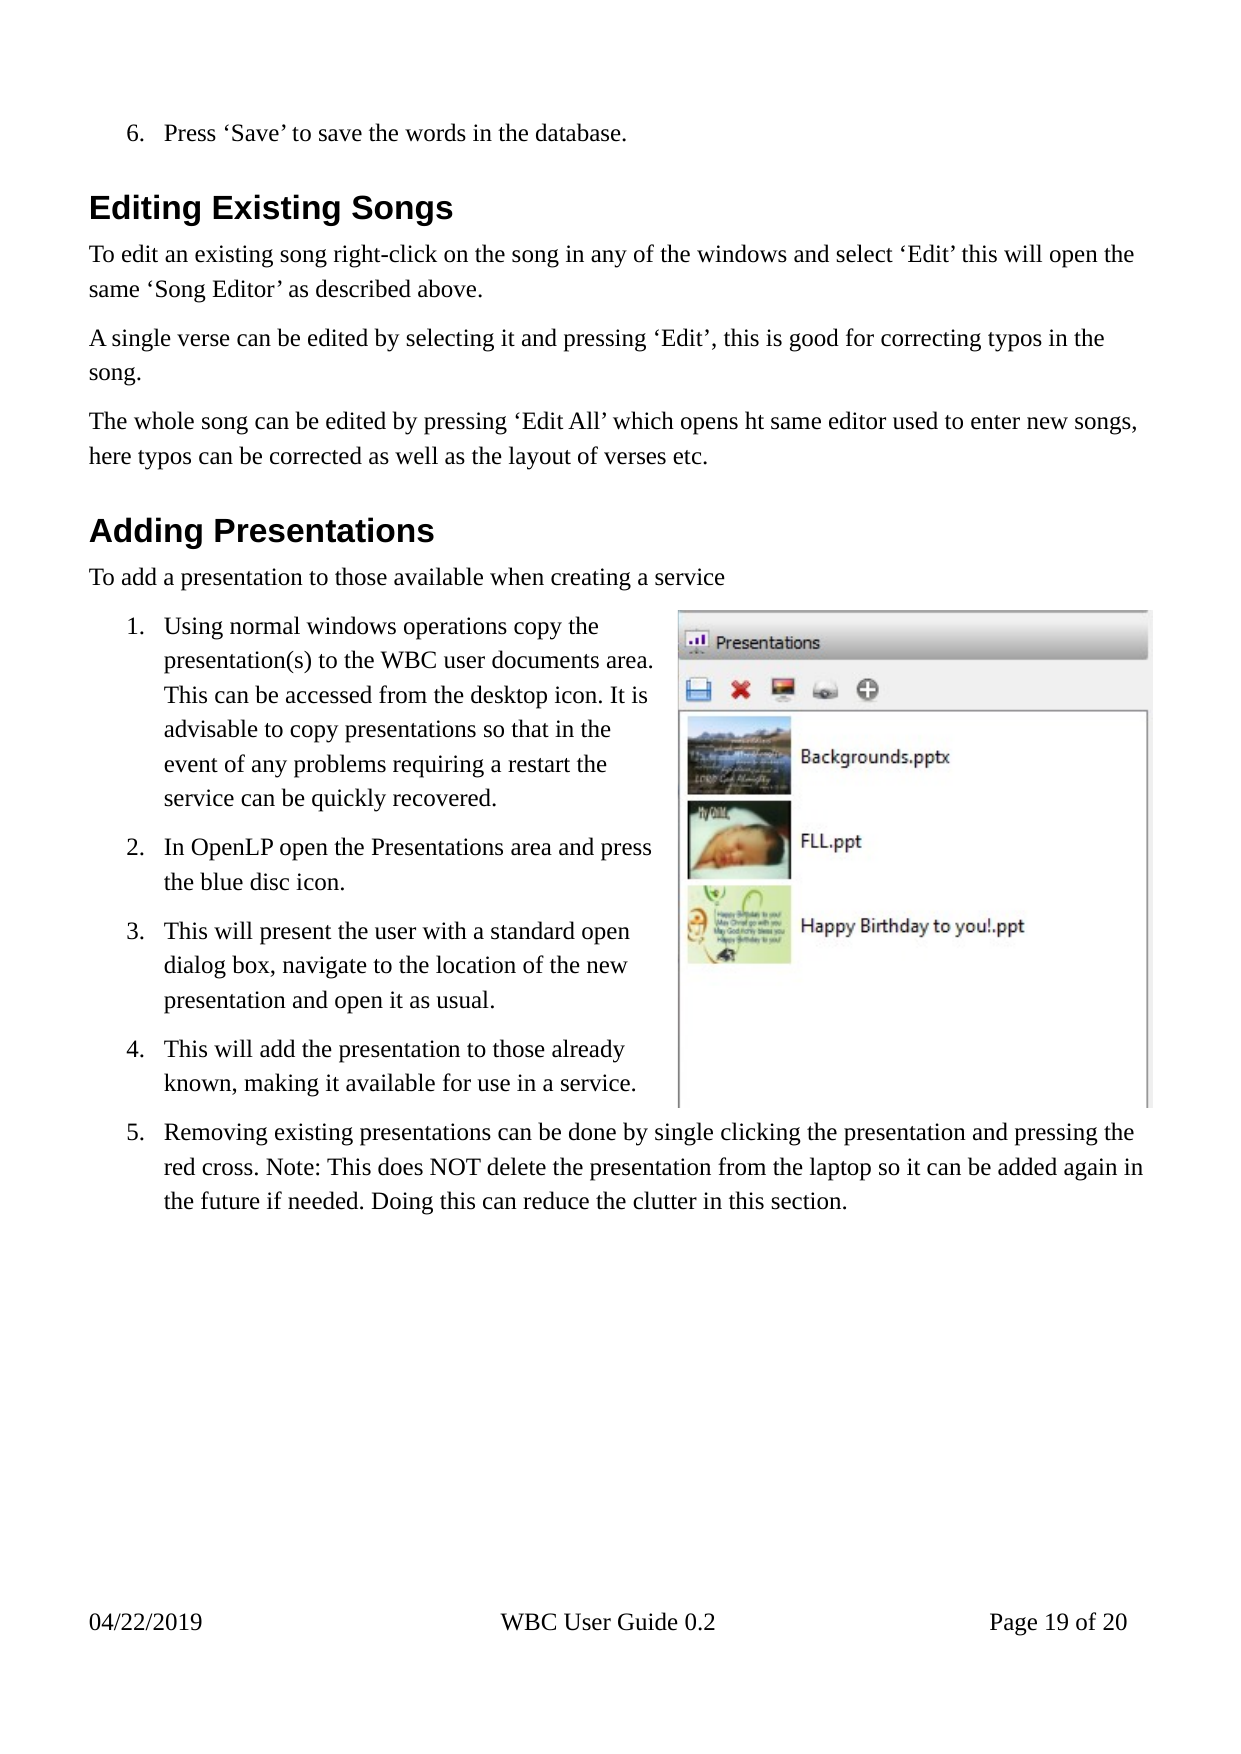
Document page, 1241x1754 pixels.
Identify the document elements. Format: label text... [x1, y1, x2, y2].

text A single verse can be edited by selecting it and pressing ‘Edit’, this is good for correcting typos in the song. [88, 323, 1152, 386]
text To add a presentation to those available when creating a service [88, 562, 1152, 591]
subtitle Editing Existing Songs [88, 188, 1152, 227]
list In OpenLP open the Presentations area and press the blue disc icon. [126, 832, 677, 896]
text To edit an existing song right-click on the song in any of the windows and select ‘Edit’ this will open the same ‘Song Editor’ as described above. [88, 239, 1152, 302]
list Removing existing presentations can be done by single clicking the presentation and pressing the red cross. Note: This does NOT delete the presentation from the laptop so it can be added again in the future if needed. Doing this can reduce the clutter in this section. [126, 1117, 1152, 1215]
picture [677, 610, 1153, 1108]
subtitle Adding Presentations [88, 511, 1152, 549]
list This will present the user with a standard open dialog box, navigate to the location of the new presentation and open it as usual. [126, 916, 677, 1013]
list Press ‘Save’ to save the words in the database. [126, 118, 1152, 147]
list This will add the presentation to those already known, making it available for use in a service. [126, 1034, 677, 1097]
list Using normal windows operations copy the presentation(s) to the WBC user documents area. This can be accessed from the desktop icon. It is advisable to copy presentations so that in the event of any problems requiring a restart the service can be quickly recovered. [126, 611, 677, 812]
text The whole song can be edited by pressing ‘Edit All’ which opens ht same editor used to enter new songs, here typos can be corrected as well as the layout of verses etc. [88, 406, 1152, 469]
